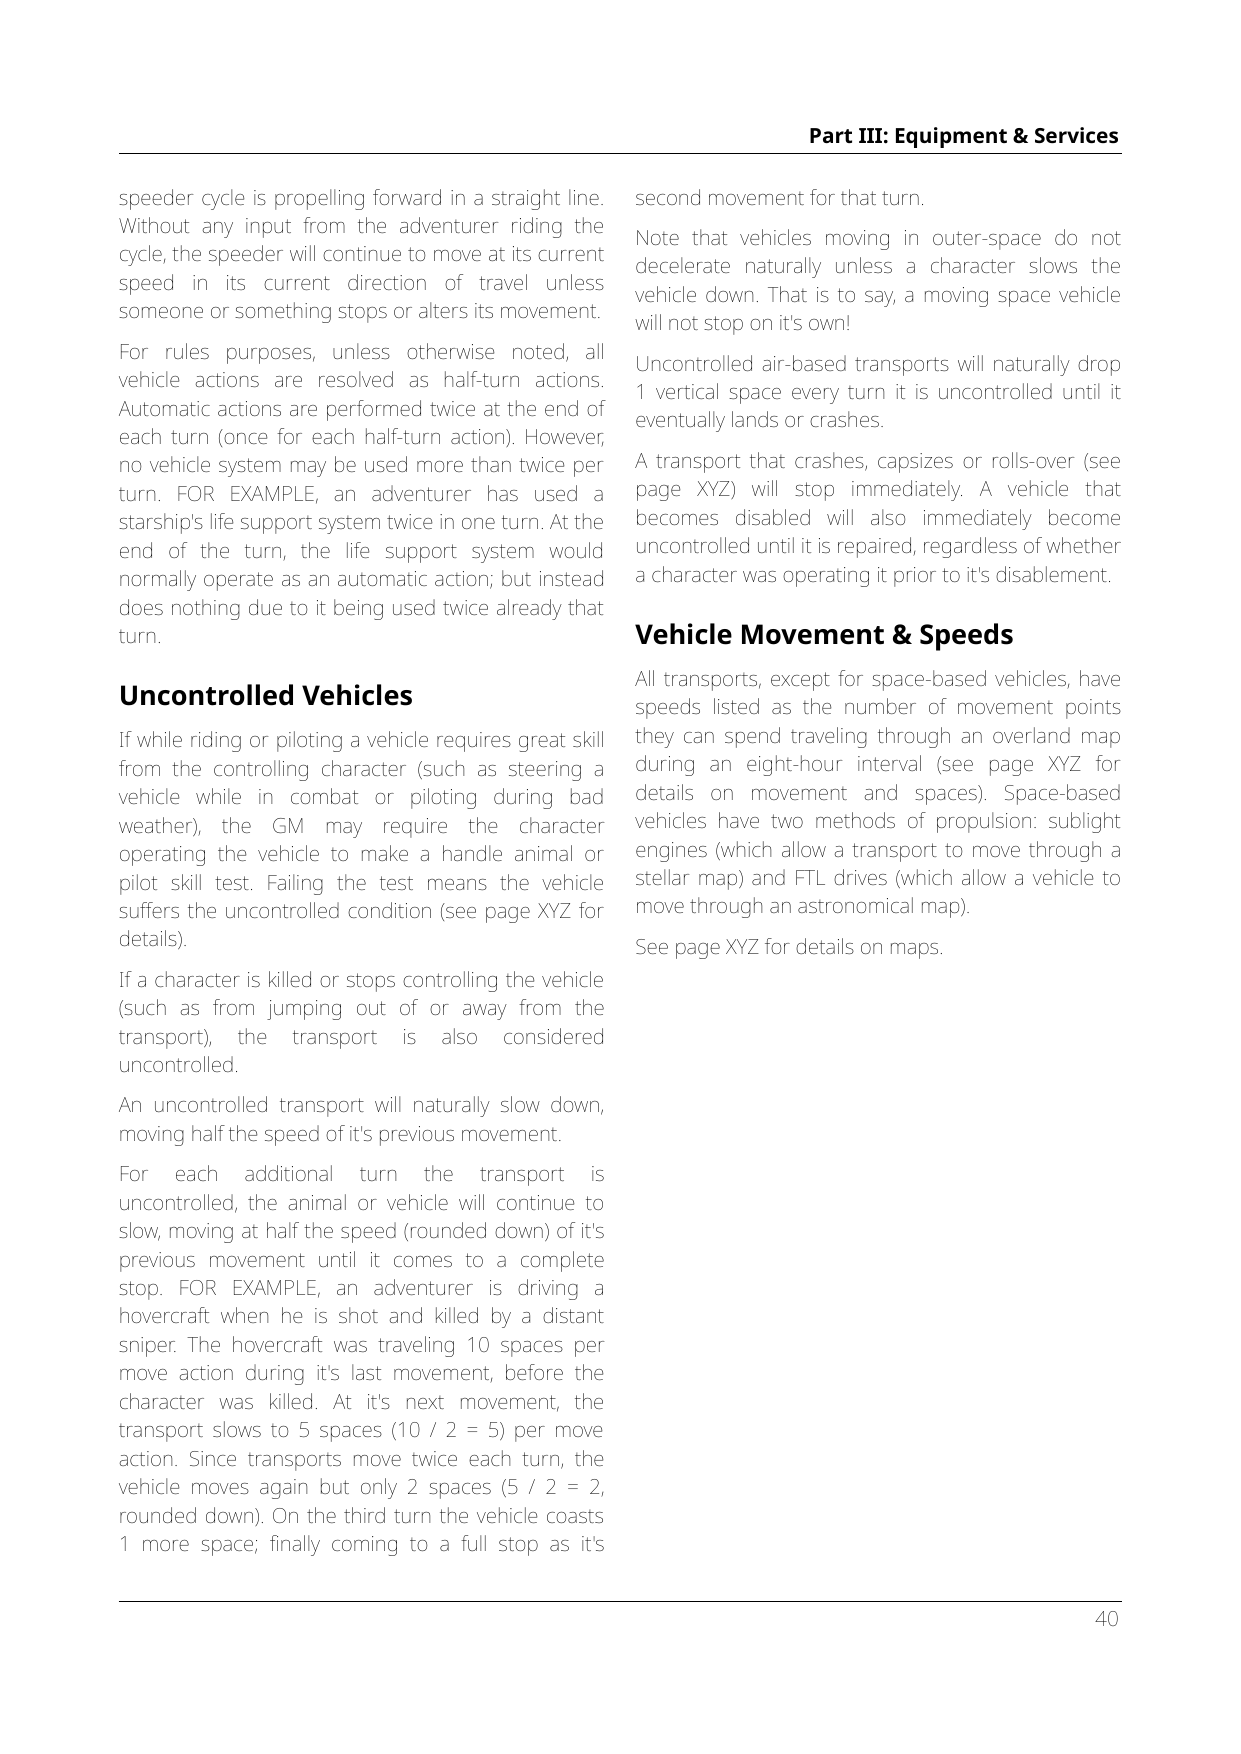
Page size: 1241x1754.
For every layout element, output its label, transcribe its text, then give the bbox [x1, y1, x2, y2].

text Uncontrolled Vehicles [118, 677, 605, 713]
text An uncontrolled transport will naturally slow down, moving half the speed of it's previous movement. [118, 1091, 605, 1147]
text Note that vehicles moving in outer-space do not decelerate naturally unless a character slows the vehicle down. That is to say, a moving space vehicle will not stop on it's own! [635, 223, 1122, 337]
text See page XYZ for details on maps. [635, 932, 1122, 960]
text A transport that crashes, capsizes or rolls-over (see page XYZ) will stop immediately. A vehicle that becomes disabled will also immediately become uncontrolled until it is repaired, regardless of whether a character was operating it prior to it's disablement. [635, 446, 1122, 588]
text If while riding or piloting a vehicle requires great skill from the controlling character (such as steering a vehicle while in combat or piloting during bad weather), the GM may require the character operating the vehicle to make a handle animal or pilot skill test. Failing the test means the vehicle suffers the uncontrolled condition (see page XYZ for details). [118, 725, 605, 953]
text For rules purposes, unless otherwise noted, all vehicle actions are resolved as half-turn actions. Automatic actions are performed twice at the end of each turn (once for each half-turn action). However, no vehicle system may be used more than twice per turn. FOR EXAMPLE, an adventurer has used a starship's life support system twice in one turn. At the end of the turn, the life support system would normally operate as an automatic action; but instead does nothing due to it being used twice already that turn. [118, 337, 605, 649]
text second movement for that turn. [635, 183, 1122, 211]
text If a character is killed or stops controlling the vehicle (such as from jumping out of or away from the transport), the transport is also considered uncontrolled. [118, 965, 605, 1079]
text Uncontrolled air-based transports will naturally drop 1 vertical space every turn it is uncontrolled until it eventually lands or crashes. [635, 349, 1122, 434]
text All transports, except for space-based vehicles, have speeds listed as the number of movement points they can spend traveling through an overland map during an eight-hour interval (see page XYZ for details on movement and spaces). Space-based vehicles have two methods of propulsion: sublight engines (which allow a transport to move through a stellar map) and FTL drives (which allow a vehicle to move through an astronomical map). [635, 664, 1122, 920]
text Vehicle Movement & Speeds [635, 615, 1122, 652]
text For each additional turn the transport is uncontrolled, the animal or vehicle will continue to slow, moving at half the speed (rounded down) of it's previous movement until it comes to a complete stop. FOR EXAMPLE, an adventurer is driving a hovercraft when he is shot and killed by a distant sniper. The hovercraft was traveling 10 spaces per move action during it's last movement, before the character was killed. At it's next movement, the transport slows to 5 spaces (10 / 2 = 5) per move action. Since transports move twice each turn, the vehicle moves again but only 2 spaces (5 / 2 = 2, rounded down). On the third turn the vehicle coasts 1 more space; finally coming to a full stop as it's [118, 1159, 605, 1558]
text speeder cycle is propelling forward in a straight line. Without any input from the adventurer riding the cycle, the speeder will continue to move at its current speed in its current direction of travel unless someone or something stops or alters its movement. [118, 183, 605, 325]
